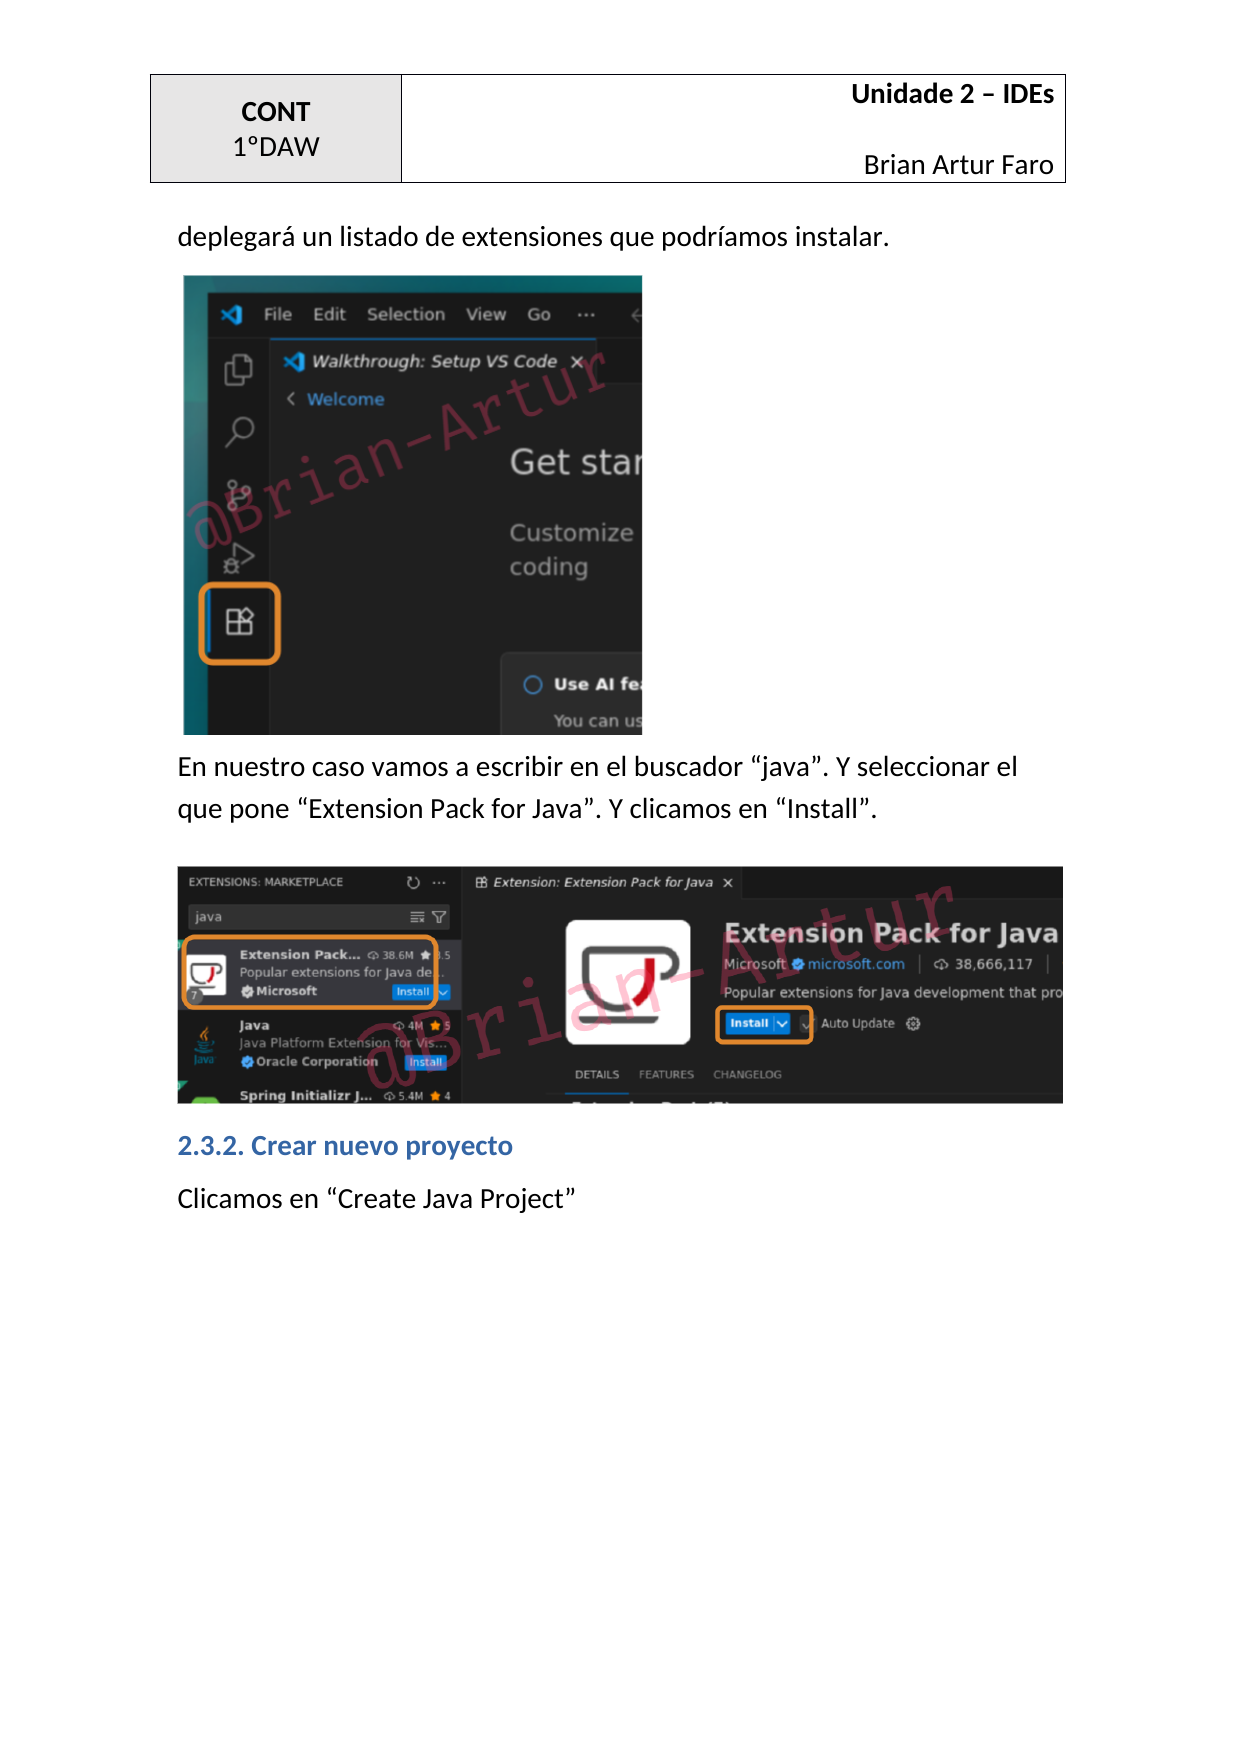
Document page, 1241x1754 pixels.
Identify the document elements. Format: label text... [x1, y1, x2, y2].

text Clicamos en “Create Java Project” [177, 1181, 1063, 1216]
text deplegará un listado de extensiones que podríamos instalar. [177, 218, 1063, 254]
picture [177, 847, 1063, 1110]
picture [177, 275, 643, 735]
text En nuestro caso vamos a escribir en el buscador “java”. Y seleccionar el que pone “Extension Pack for Java”. Y clicamos en “Install”. [177, 748, 1063, 826]
subtitle 2.3.2. Crear nuevo proyecto [177, 1127, 1063, 1163]
